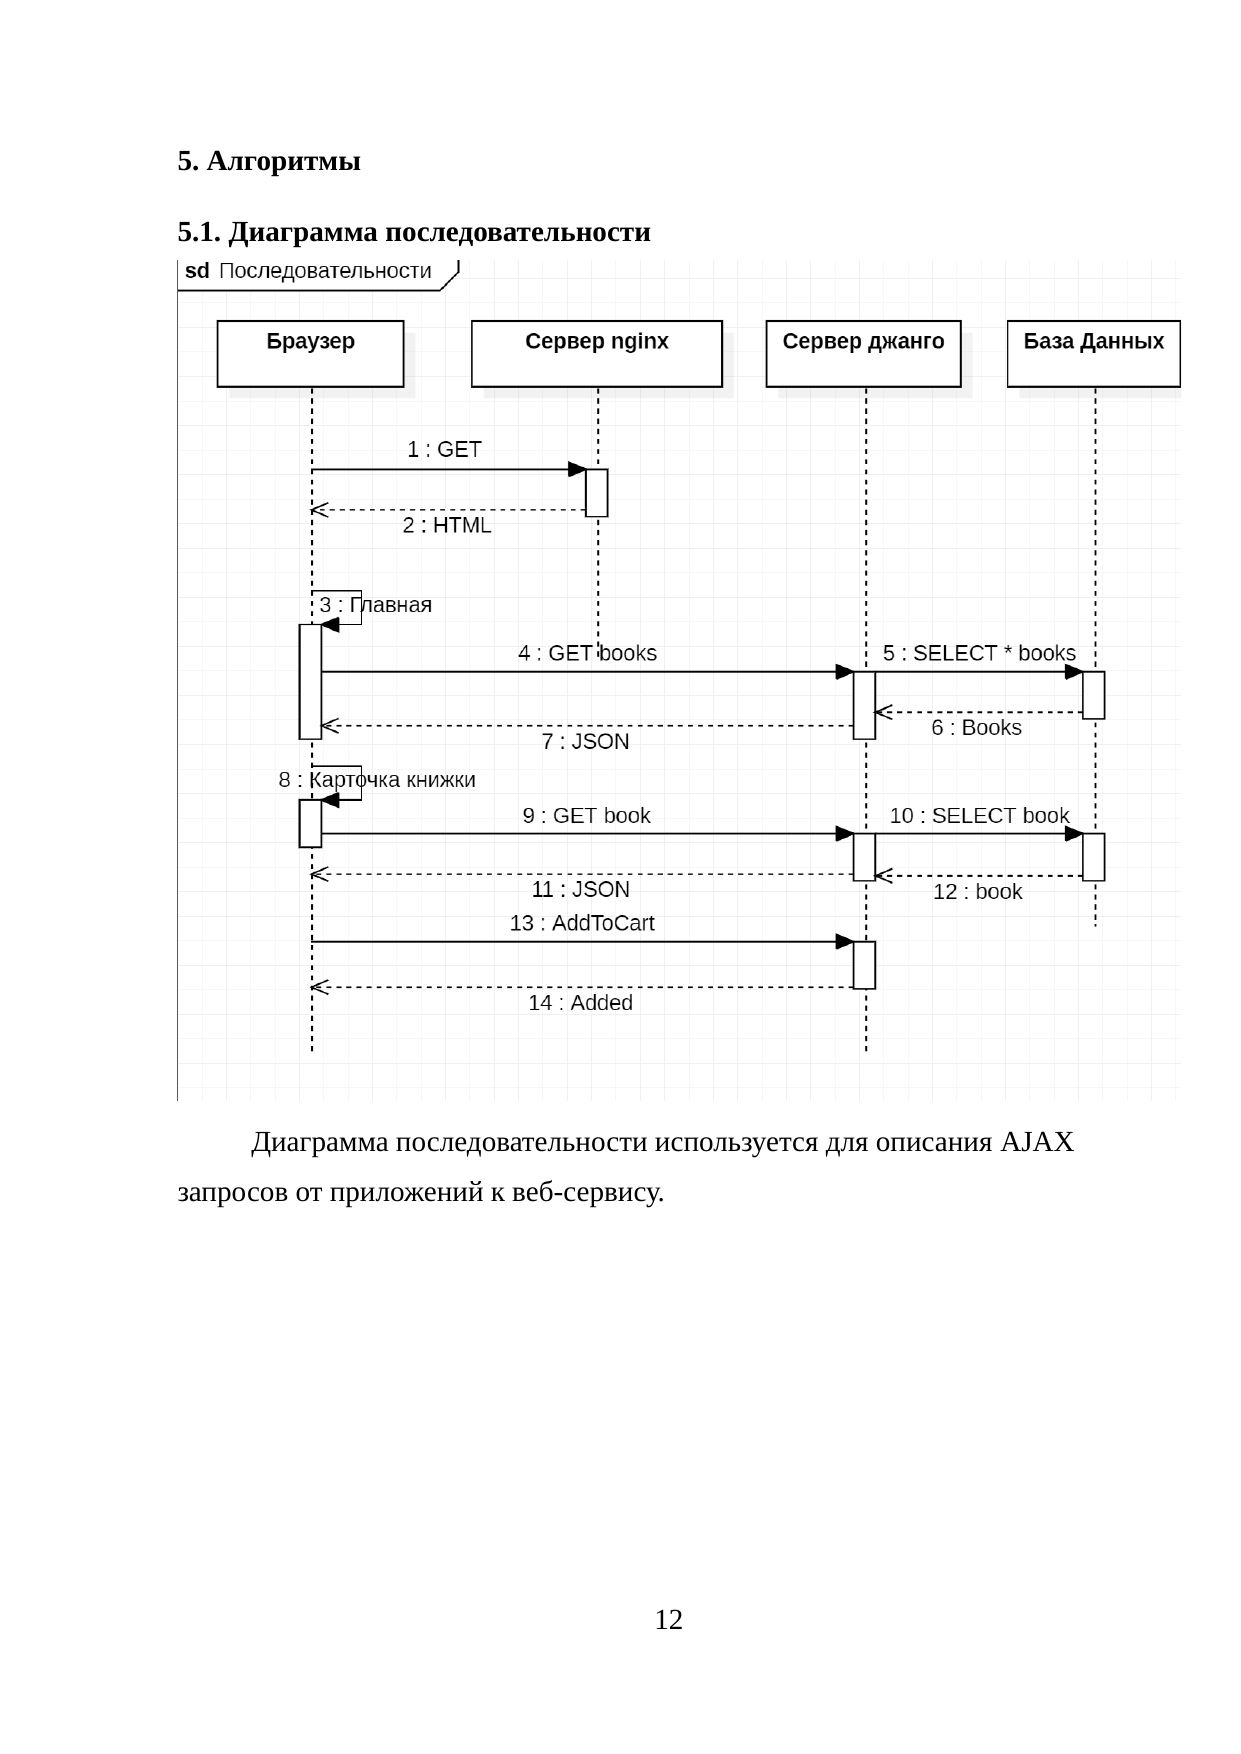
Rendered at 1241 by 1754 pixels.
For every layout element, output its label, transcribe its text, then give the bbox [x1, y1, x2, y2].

subtitle 5.1. Диаграмма последовательности [177, 214, 1152, 248]
subtitle 5. Алгоритмы [177, 143, 1152, 177]
picture [177, 260, 1182, 1101]
text Диаграмма последовательности используется для описания AJAX запросов от приложений к веб-сервису. [177, 1124, 1152, 1208]
